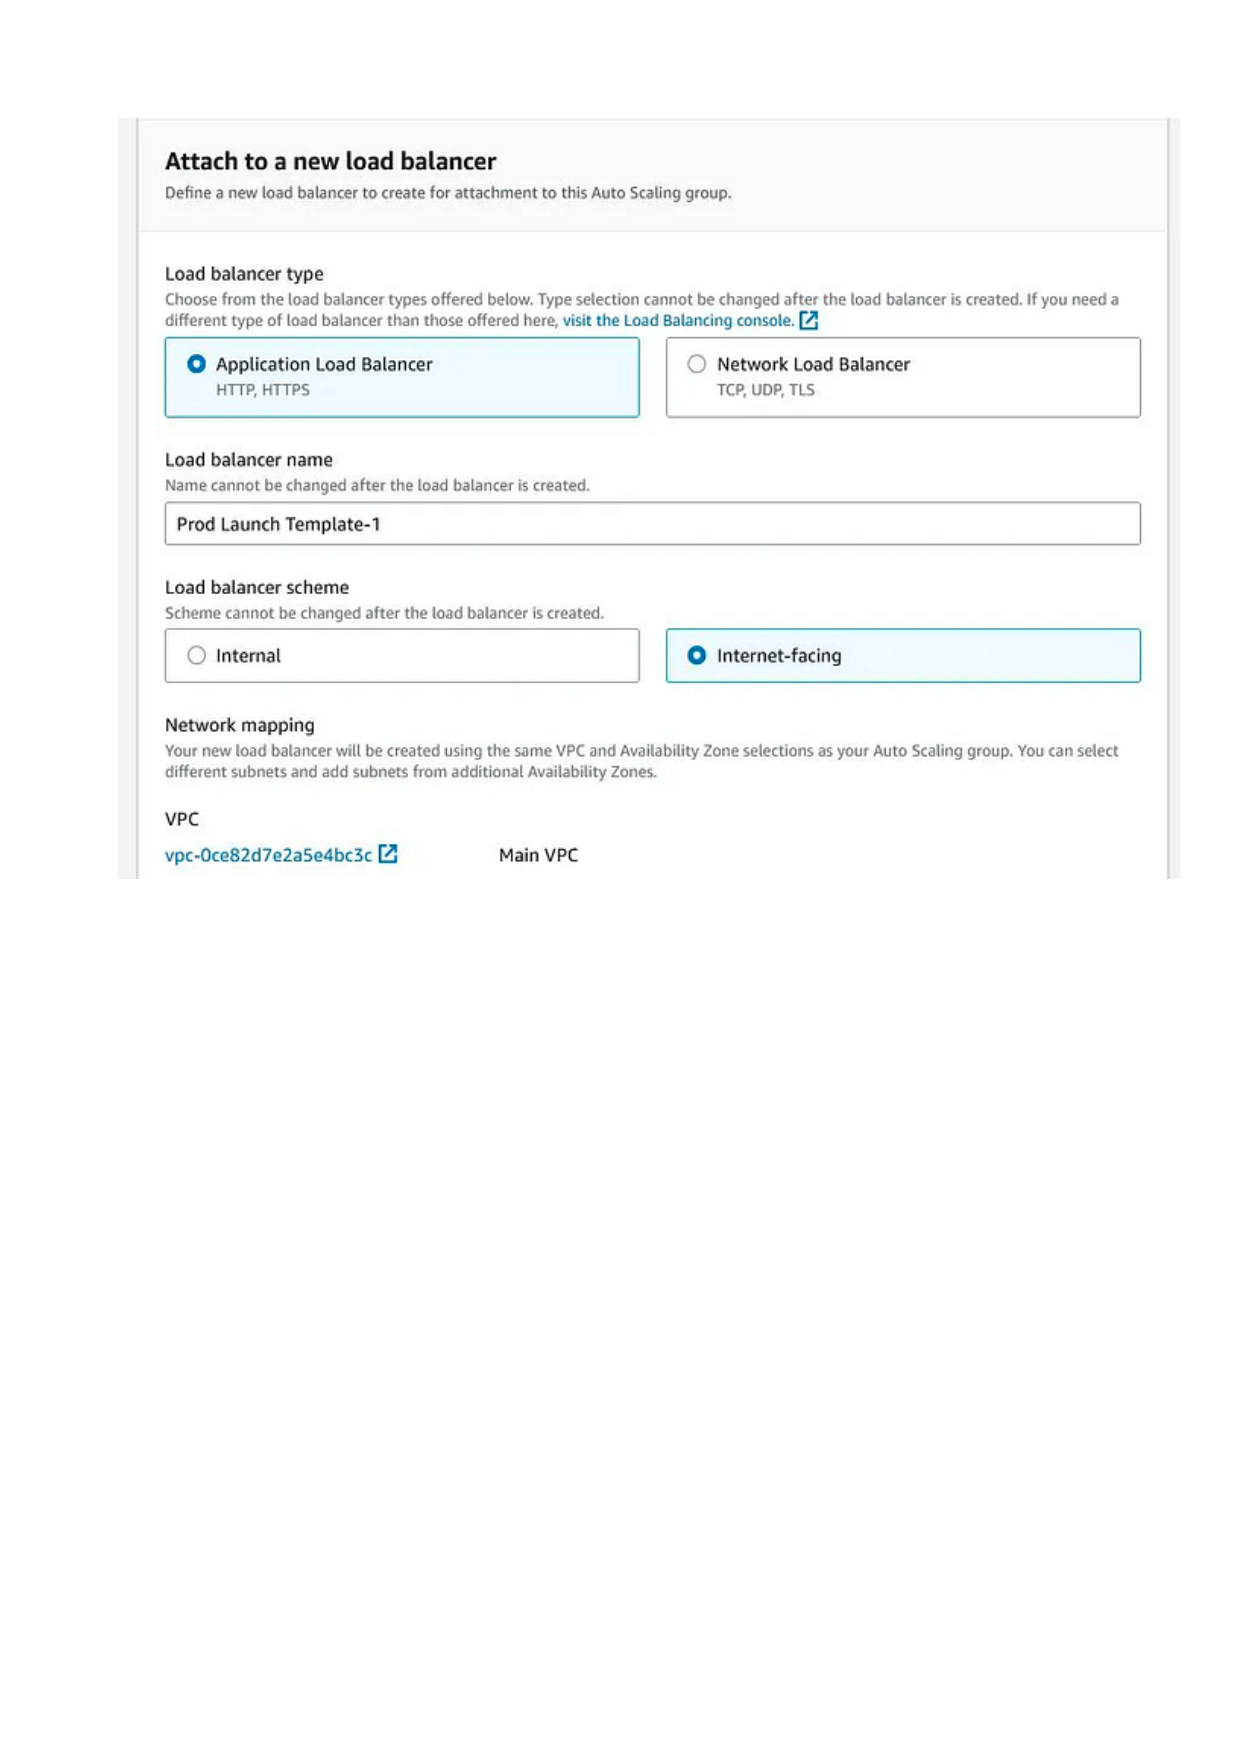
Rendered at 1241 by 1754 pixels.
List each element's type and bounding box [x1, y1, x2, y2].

picture [118, 118, 1181, 879]
